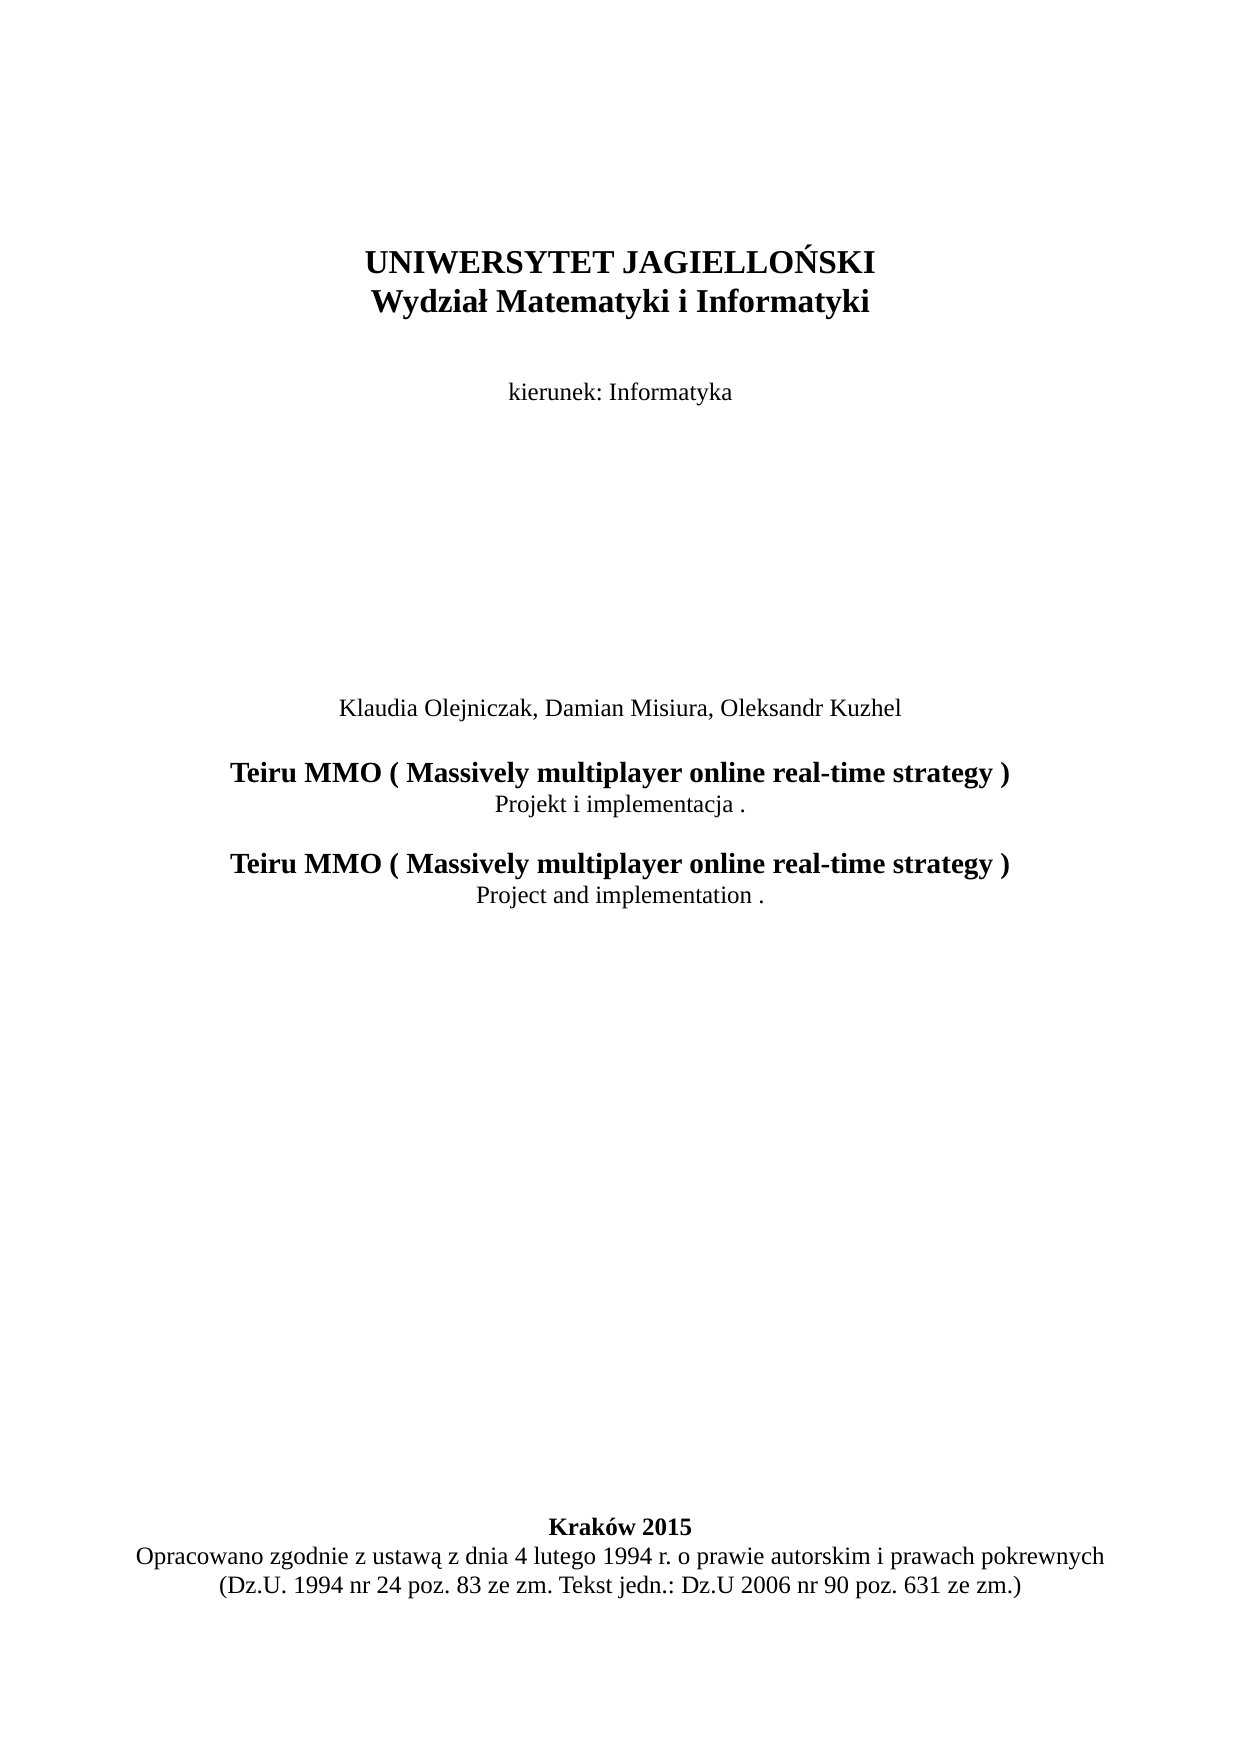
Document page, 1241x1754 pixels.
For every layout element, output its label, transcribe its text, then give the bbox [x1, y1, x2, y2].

text Teiru MMO ( Massively multiplayer online real-time strategy ) [118, 846, 1122, 880]
text Wydział Matematyki i Informatyki [118, 281, 1122, 319]
text Klaudia Olejniczak, Damian Misiura, Oleksandr Kuzhel [118, 693, 1122, 722]
text Kraków 2015 [118, 1512, 1122, 1541]
text UNIWERSYTET JAGIELLOŃSKI [118, 243, 1122, 281]
text kierunek: Informatyka [118, 377, 1122, 406]
text Project and implementation . [118, 880, 1122, 909]
text Opracowano zgodnie z ustawą z dnia 4 lutego 1994 r. o prawie autorskim i prawach pokrewnych (Dz.U. 1994 nr 24 poz. 83 ze zm. Tekst jedn.: Dz.U 2006 nr 90 poz. 631 ze zm.) [118, 1541, 1122, 1599]
text Projekt i implementacja . [118, 789, 1122, 818]
text Teiru MMO ( Massively multiplayer online real-time strategy ) [118, 755, 1122, 789]
